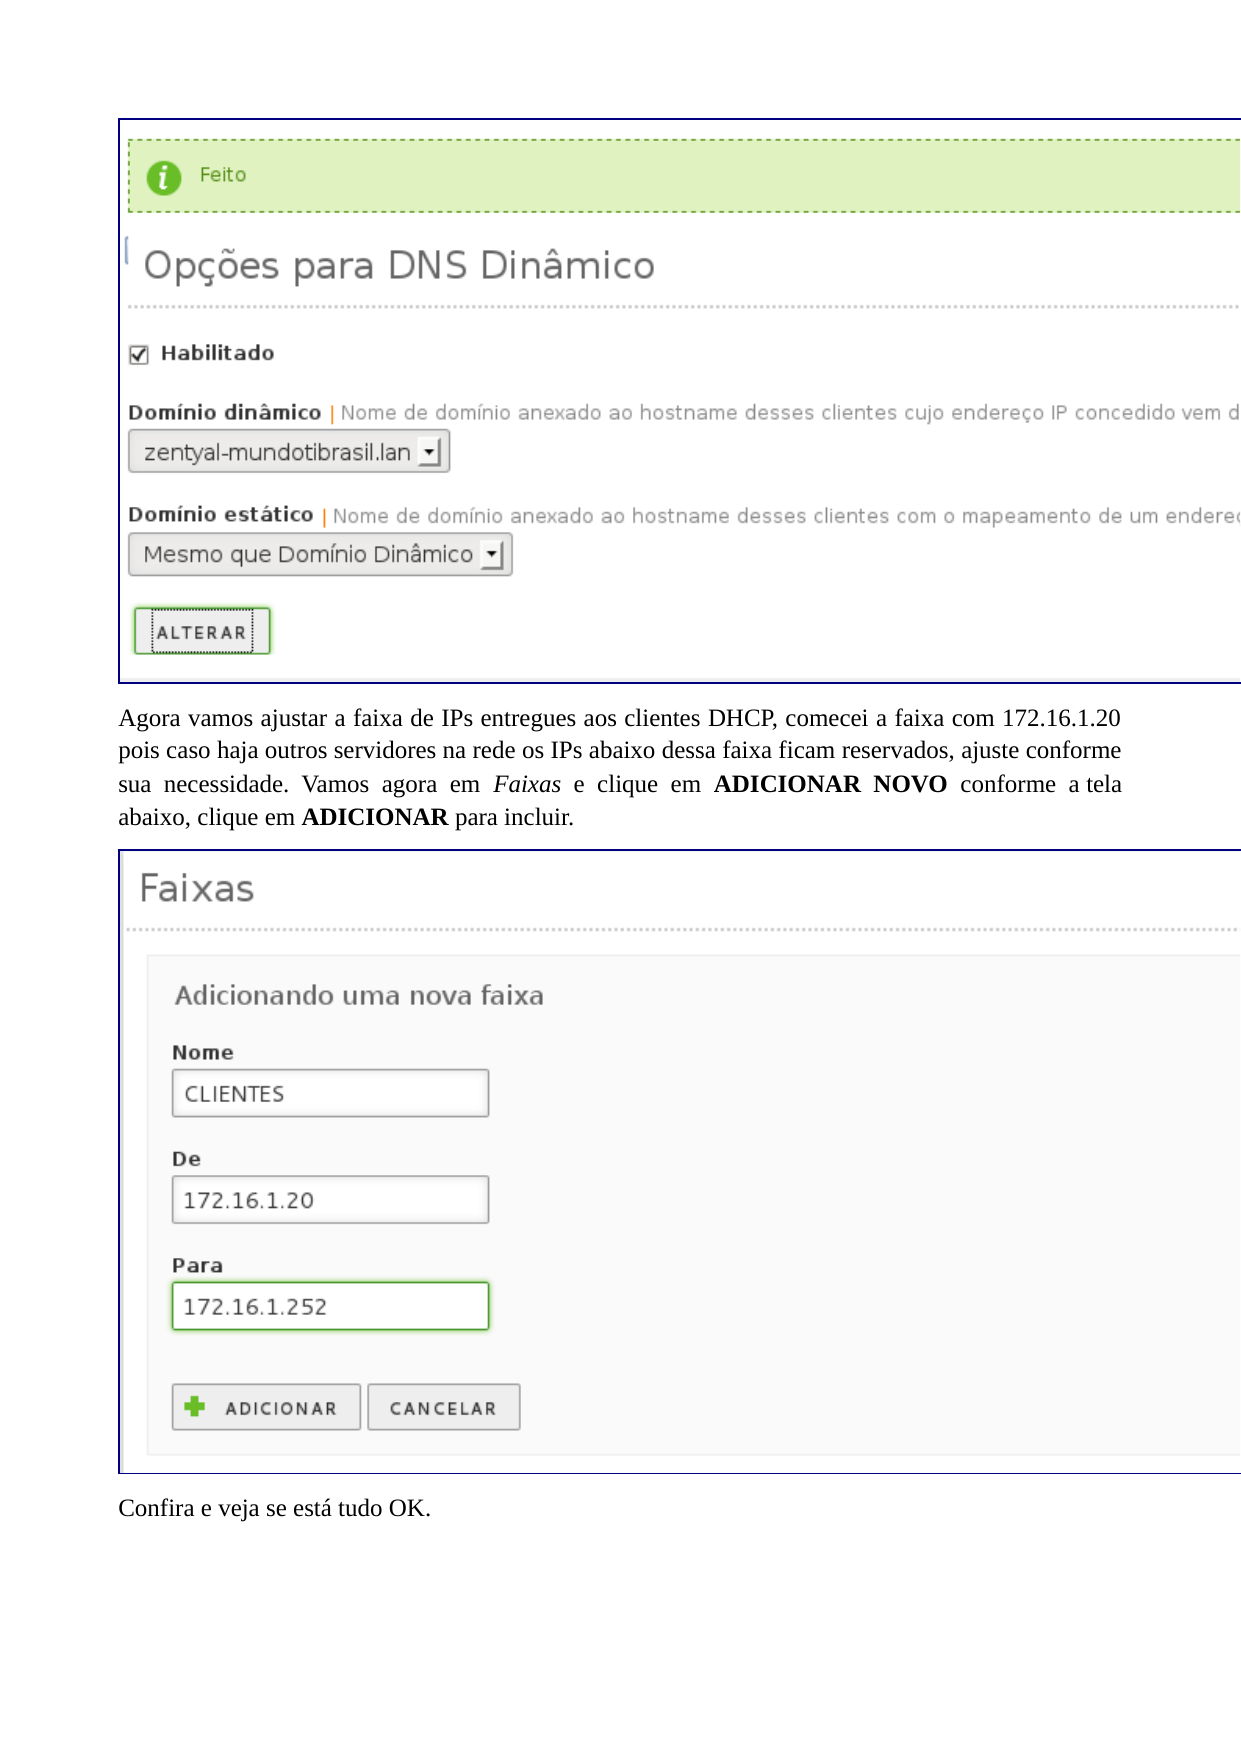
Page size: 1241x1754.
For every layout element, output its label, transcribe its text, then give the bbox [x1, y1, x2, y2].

text Confira e veja se está tudo OK. [118, 1493, 1122, 1522]
picture [120, 851, 1241, 1473]
text Agora vamos ajustar a faixa de IPs entregues aos clientes DHCP, comecei a faixa com 172.16.1.20 pois caso haja outros servidores na rede os IPs abaixo dessa faixa ficam reservados, ajuste conforme sua necessidade. Vamos agora em Faixas e clique em ADICIONAR NOVO conforme a tela abaixo, clique em ADICIONAR para incluir. [118, 703, 1122, 830]
picture [120, 120, 1241, 682]
